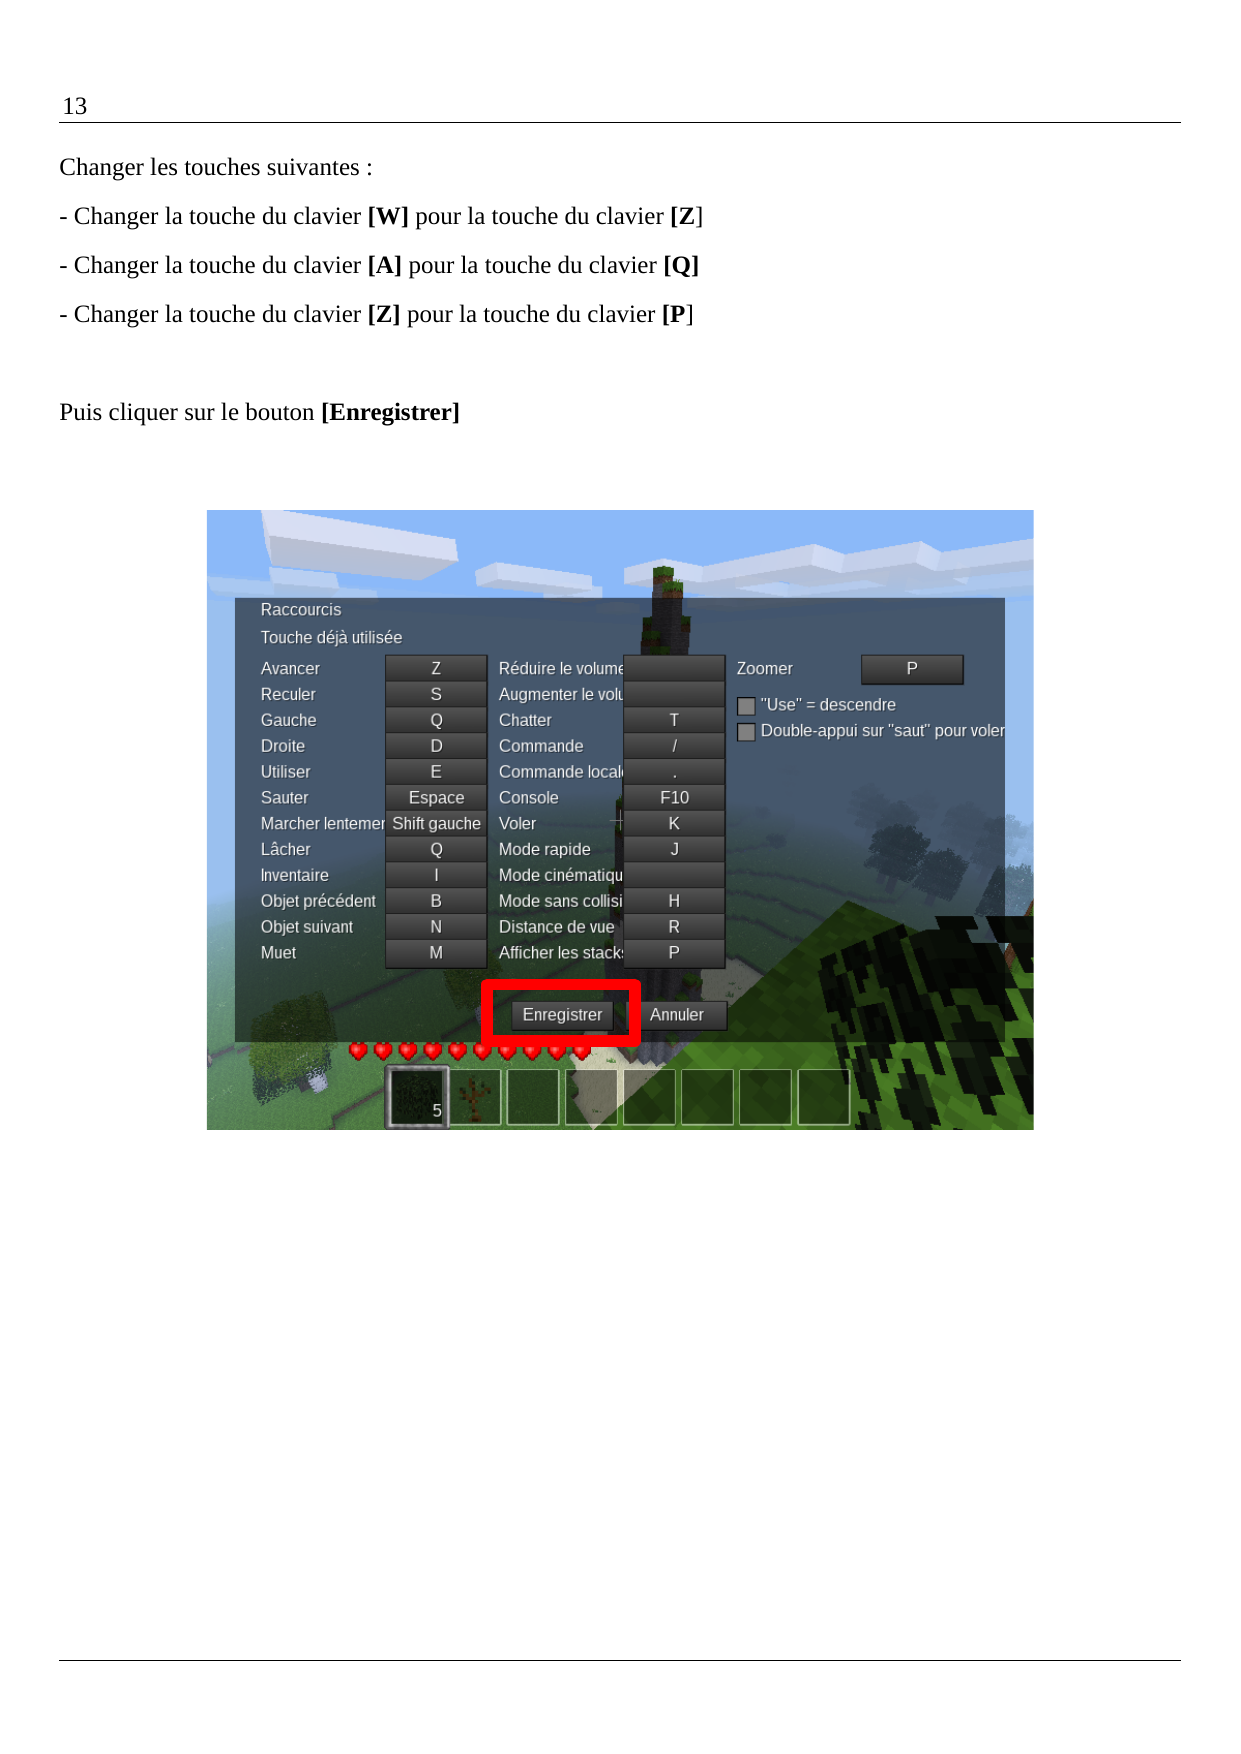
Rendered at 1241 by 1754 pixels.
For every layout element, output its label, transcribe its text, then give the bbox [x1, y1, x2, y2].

text - Changer la touche du clavier [A] pour la touche du clavier [Q] [59, 250, 1181, 279]
text Changer les touches suivantes : [59, 152, 1181, 181]
text Puis cliquer sur le bouton [Enregistrer] [59, 397, 1181, 426]
text - Changer la touche du clavier [Z] pour la touche du clavier [P] [59, 299, 1181, 328]
picture [206, 510, 1034, 1130]
text - Changer la touche du clavier [W] pour la touche du clavier [Z] [59, 201, 1181, 230]
